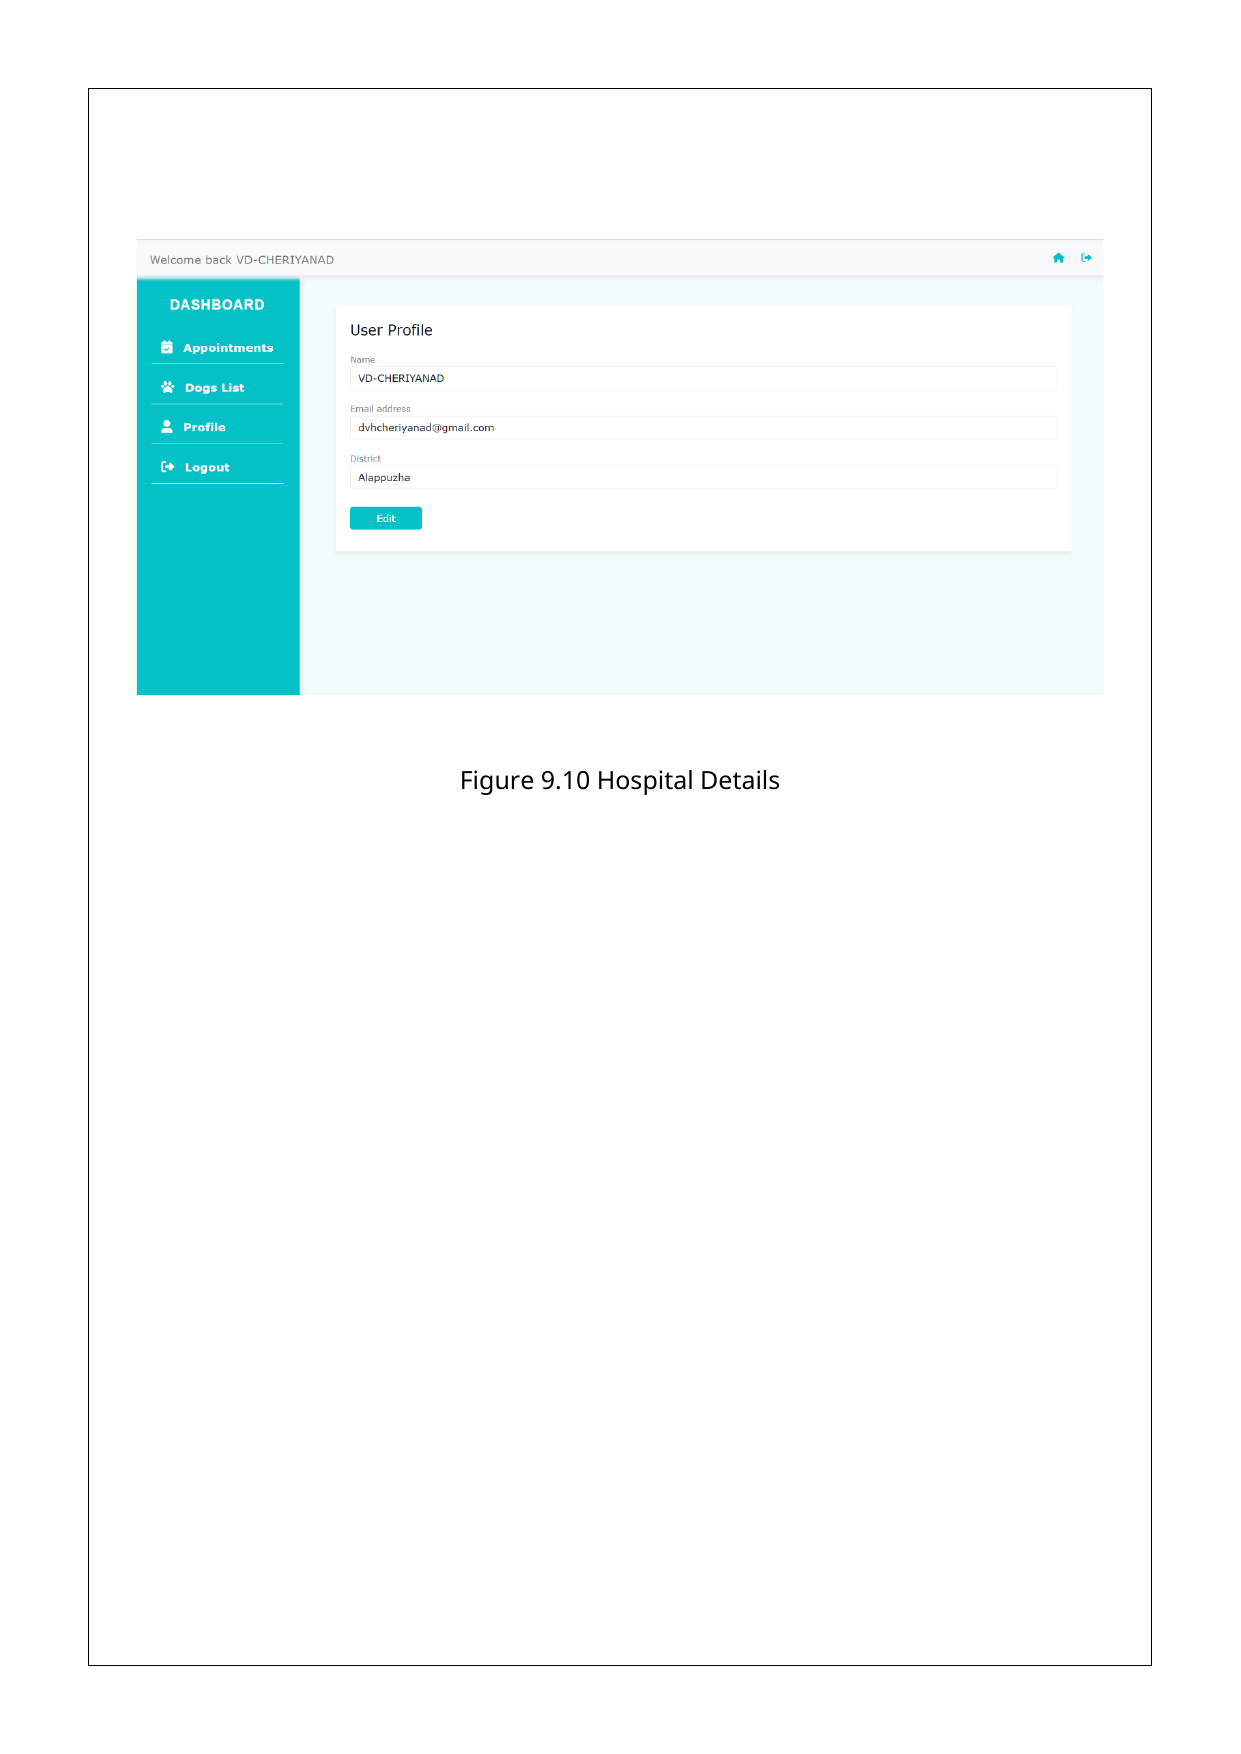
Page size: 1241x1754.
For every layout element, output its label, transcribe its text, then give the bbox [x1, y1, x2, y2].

text Figure 9.10 Hospital Details [137, 763, 1103, 797]
